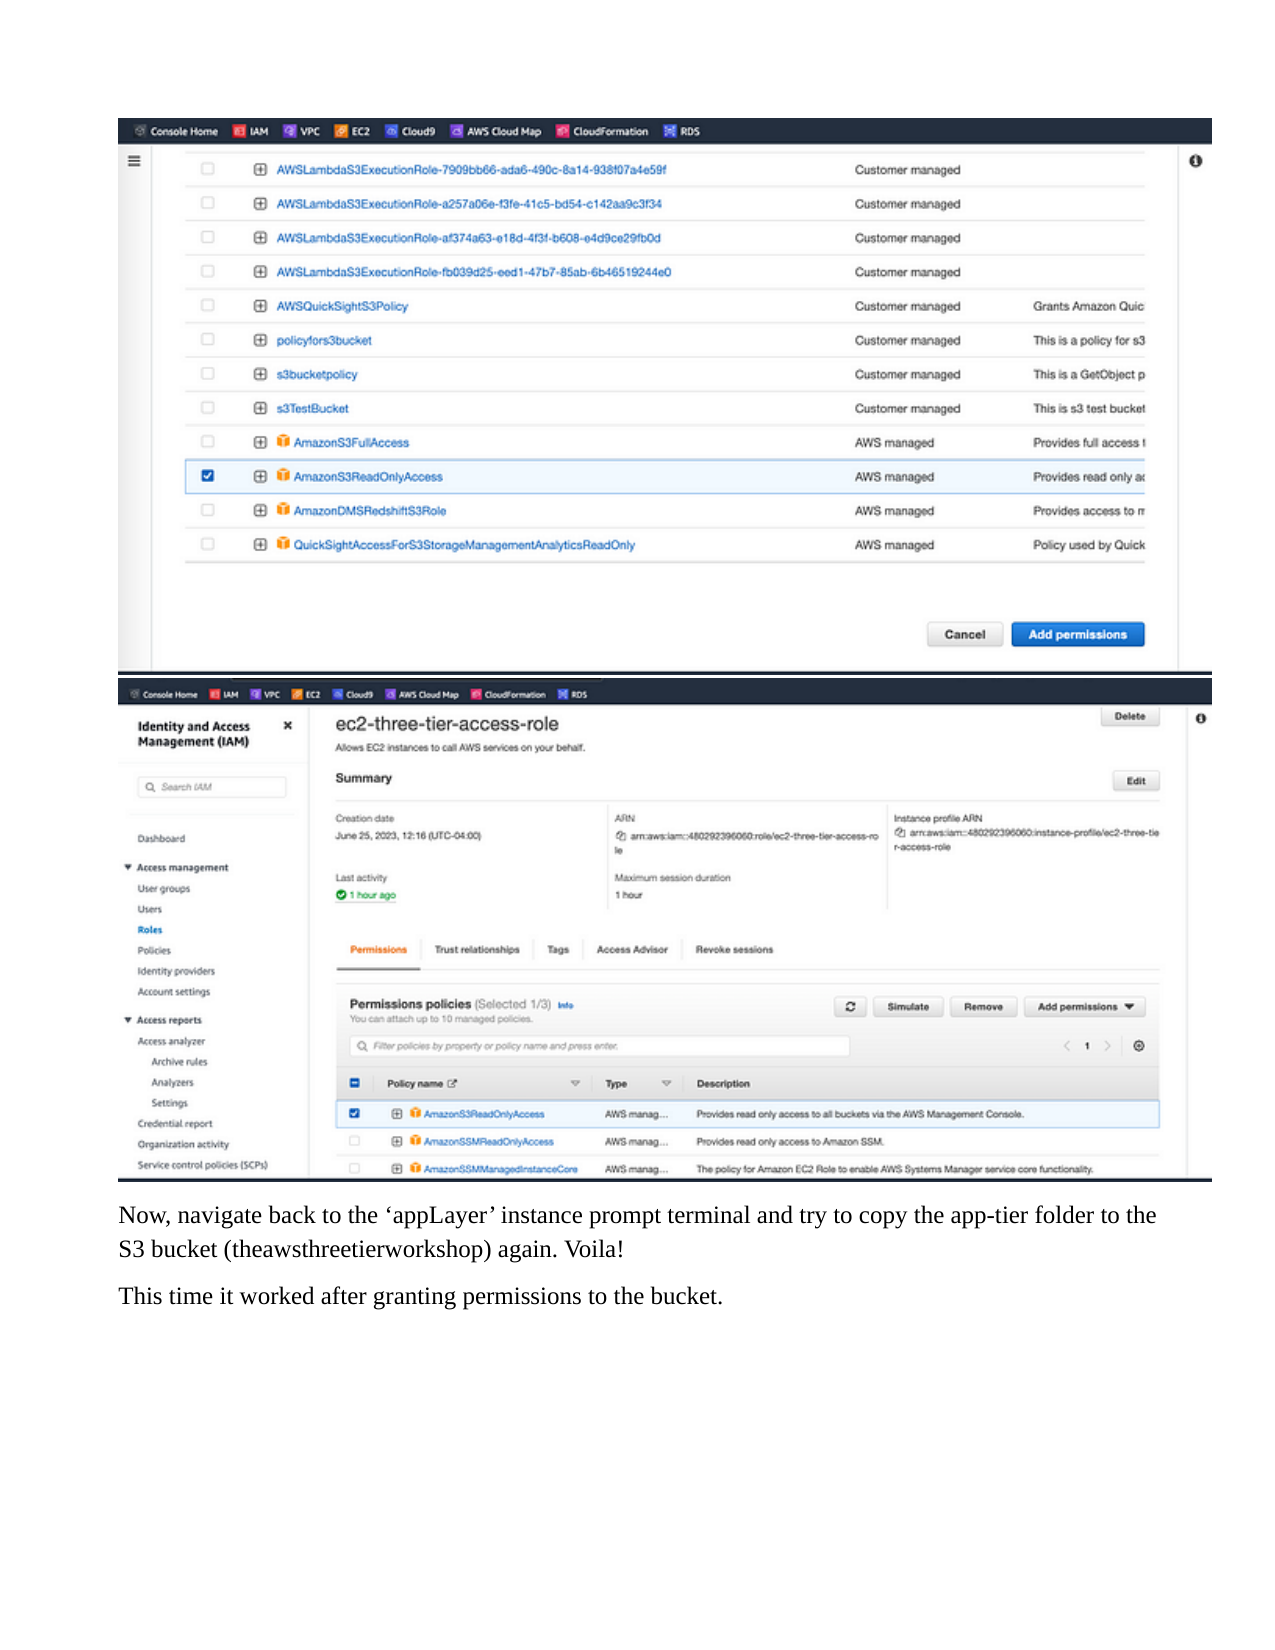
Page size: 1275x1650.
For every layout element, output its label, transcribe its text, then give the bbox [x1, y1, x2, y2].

picture [118, 678, 1212, 1182]
text This time it worked after granting permissions to the bucket. [118, 1281, 1157, 1310]
text Now, navigate back to the ‘appLayer’ instance prompt terminal and try to copy the app-tier folder to the S3 bucket (theawsthreetierworkshop) again. Voila! [118, 1201, 1157, 1262]
picture [118, 118, 1212, 675]
